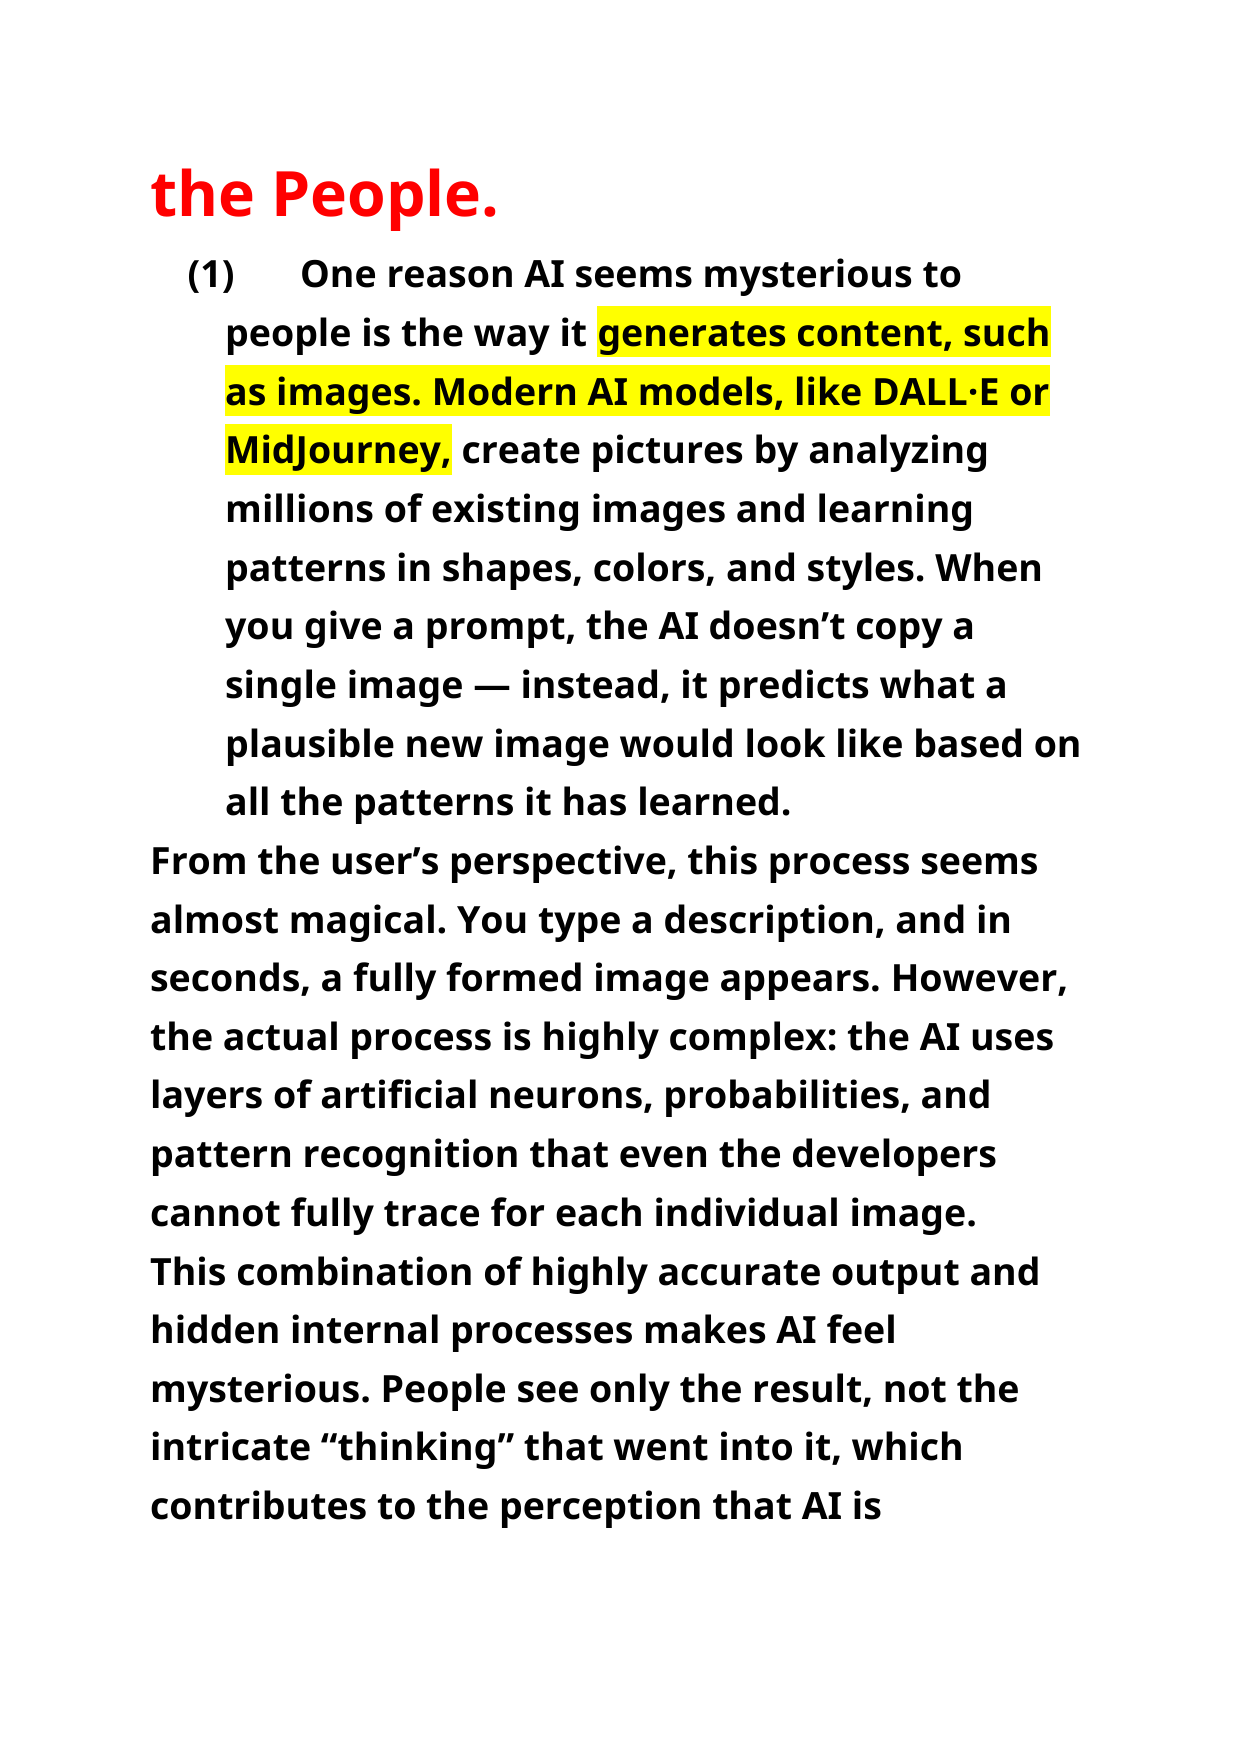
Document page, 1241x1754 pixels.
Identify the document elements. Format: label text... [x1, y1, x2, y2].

text This combination of highly accurate output and hidden internal processes makes AI feel mysterious. People see only the result, not the intricate “thinking” that went into it, which contributes to the perception that AI is [150, 1245, 1090, 1530]
text From the user’s perspective, this process seems almost magical. You type a description, and in seconds, a fully formed image appears. However, the actual process is highly complex: the AI uses layers of artificial neurons, probabilities, and pattern recognition that even the developers cannot fully trace for each individual image. [150, 834, 1090, 1237]
text the People. [150, 150, 1090, 235]
list One reason AI seems mysterious to people is the way it generates content, such as images. Modern AI models, like DALL·E or MidJourney, create pictures by analyzing millions of existing images and learning patterns in shapes, colors, and styles. When you give a prompt, the AI doesn’t copy a single image — instead, it predicts what a plausible new image would look like based on all the patterns it has learned. [187, 248, 1090, 827]
